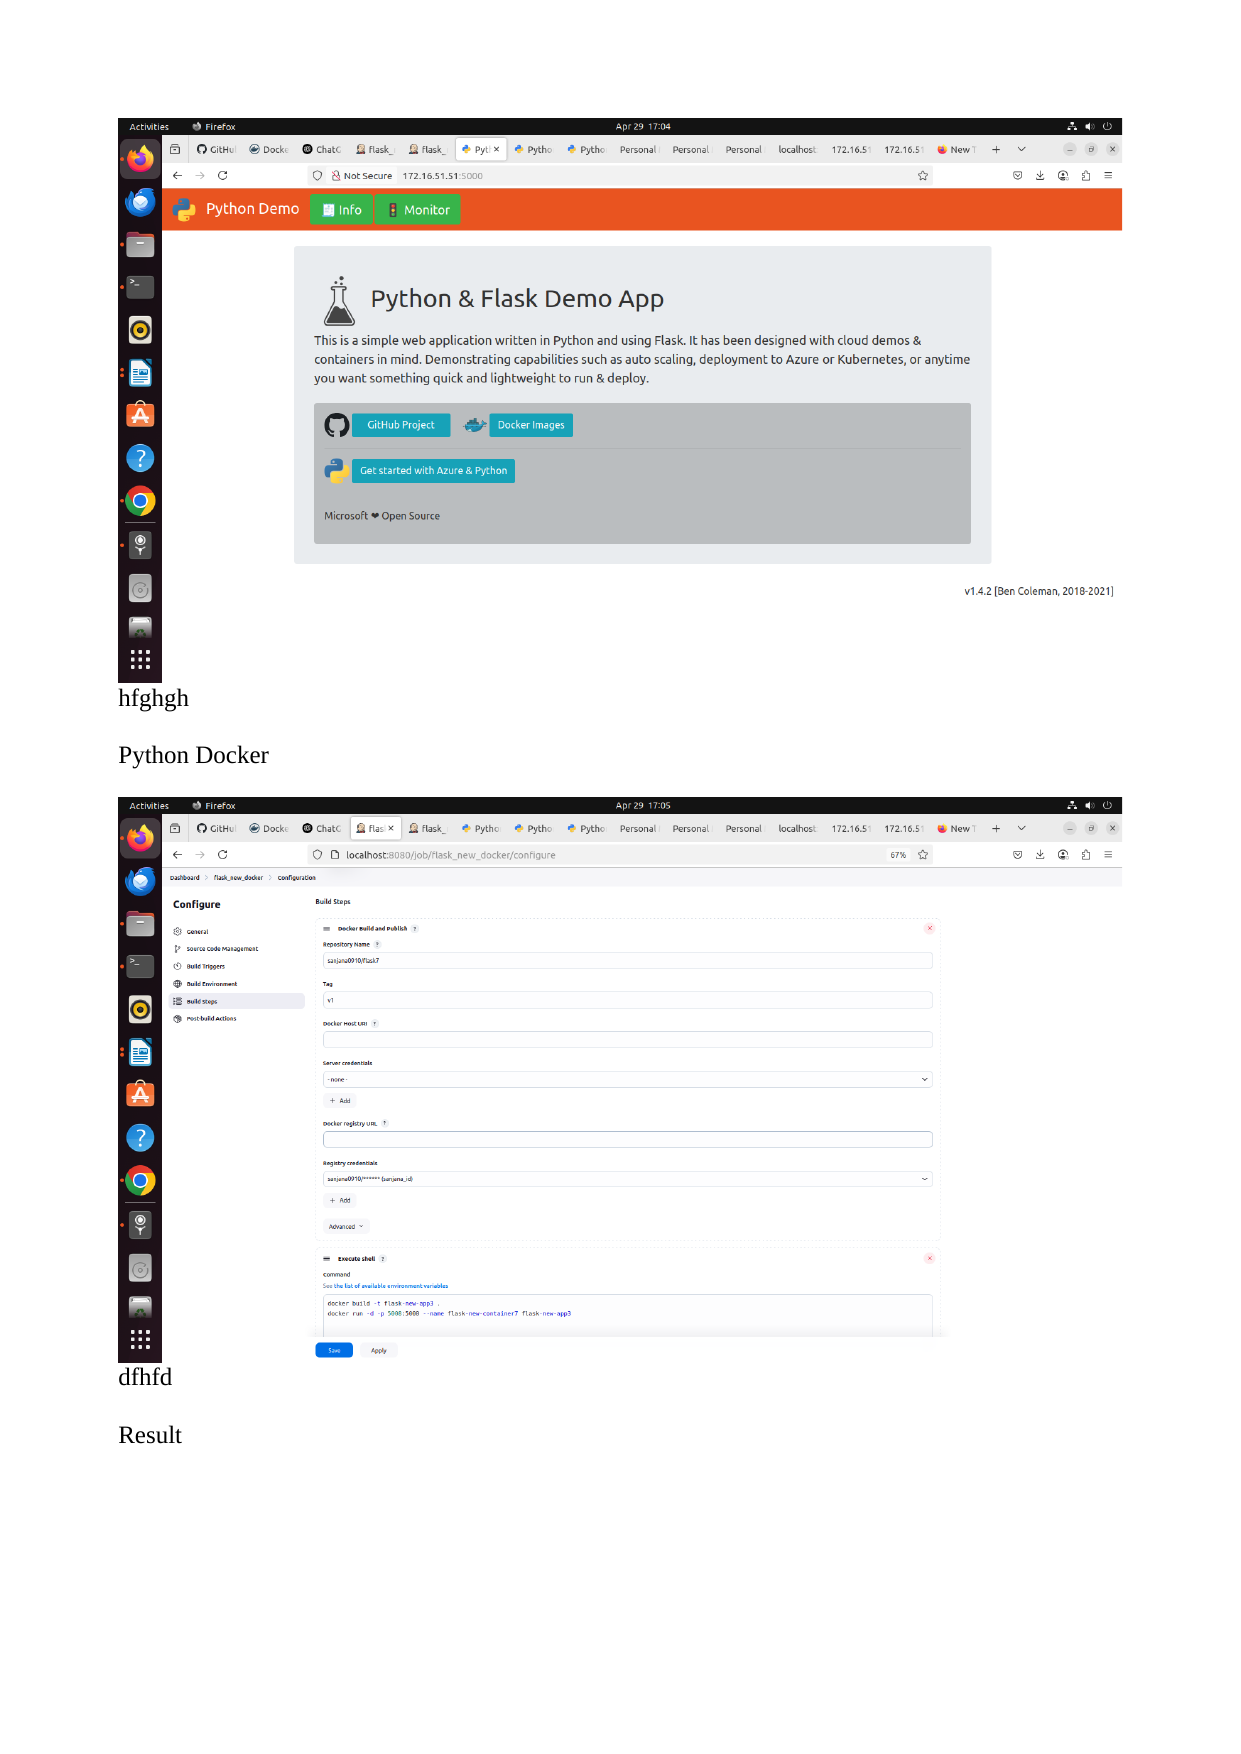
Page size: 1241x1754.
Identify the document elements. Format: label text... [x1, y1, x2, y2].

picture [118, 118, 1123, 683]
text dfhfd [118, 1363, 1122, 1391]
picture [118, 797, 1123, 1363]
text Result [118, 1420, 1122, 1449]
text Python Docker [118, 740, 1122, 769]
text hfghgh [118, 683, 1122, 712]
